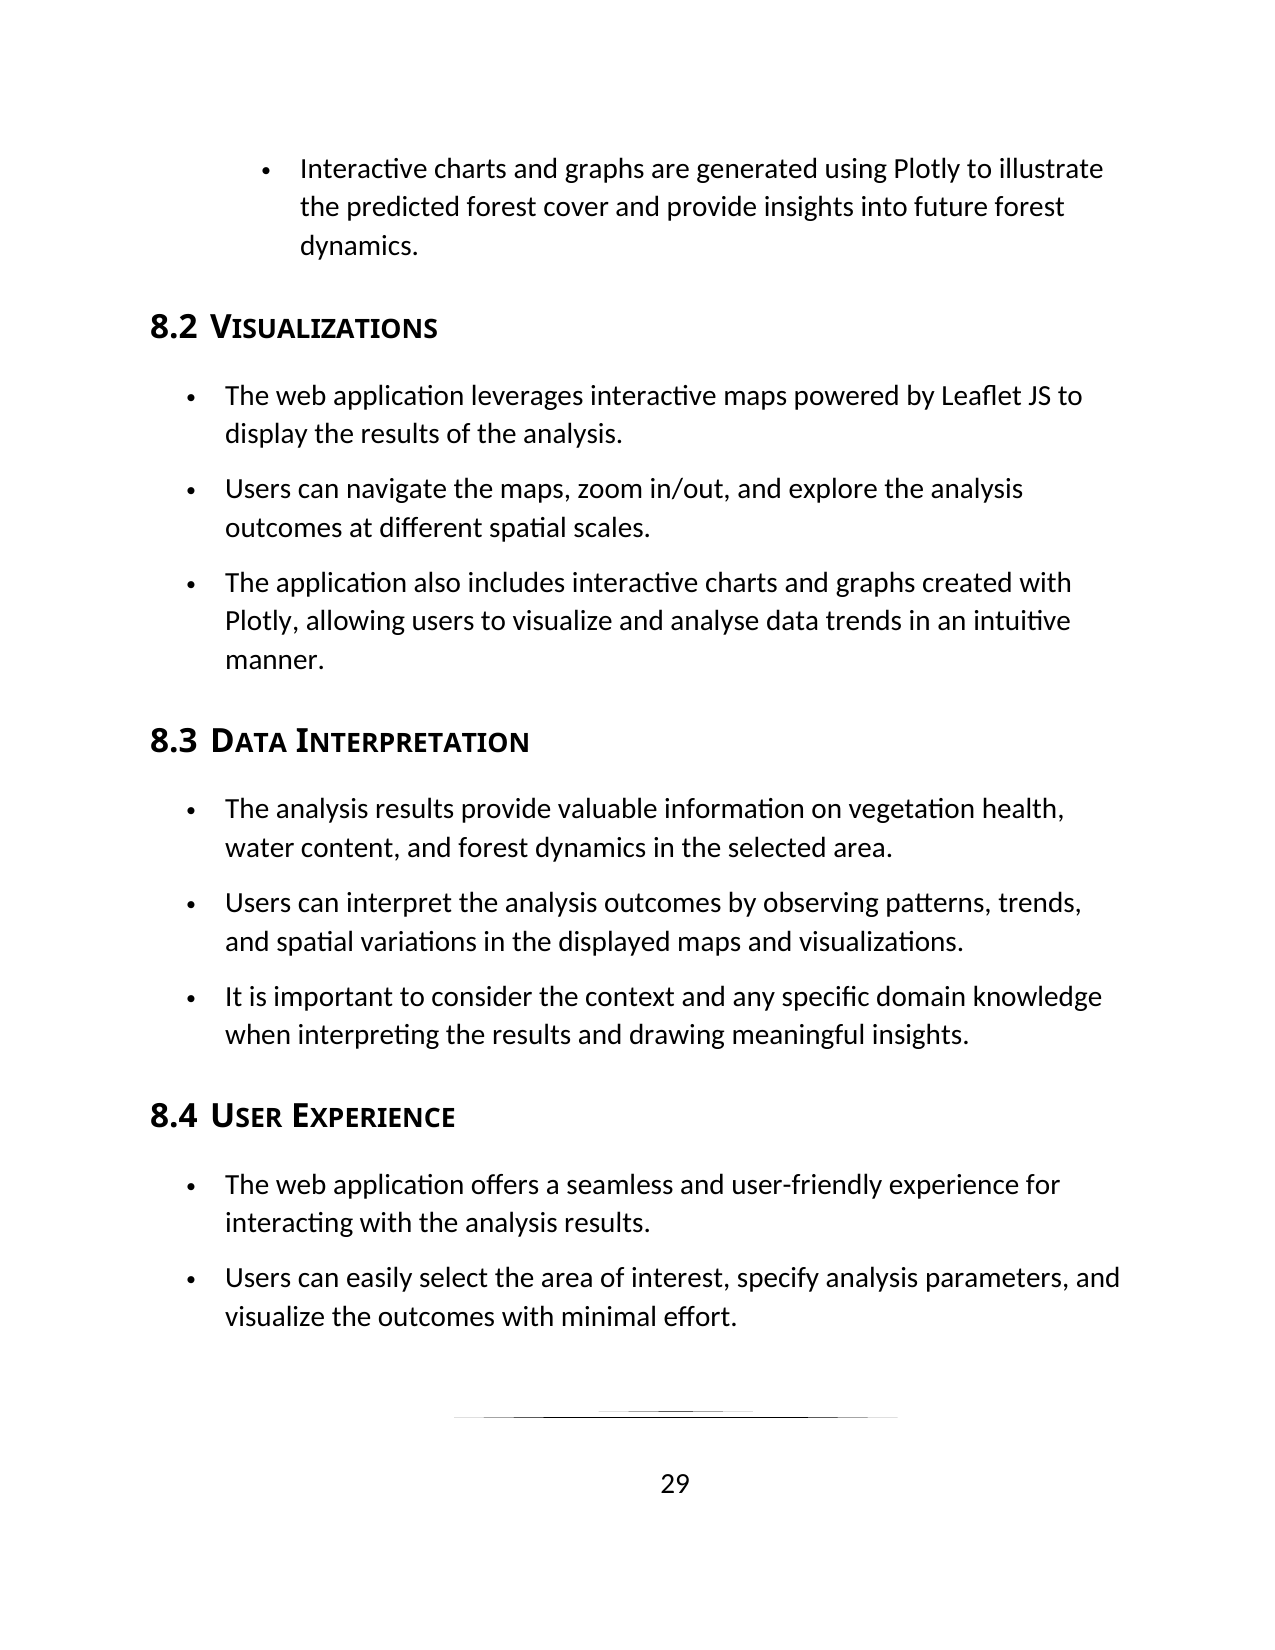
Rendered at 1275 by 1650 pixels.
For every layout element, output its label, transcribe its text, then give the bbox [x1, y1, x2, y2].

list Users can interpret the analysis outcomes by observing patterns, trends, and spatial variations in the displayed maps and visualizations. [187, 884, 1125, 958]
subtitle Visualizations [150, 303, 1125, 348]
list Users can easily select the area of interest, specify analysis parameters, and visualize the outcomes with minimal effort. [187, 1259, 1125, 1334]
list The analysis results provide valuable information on vegetation health, water content, and forest dynamics in the selected area. [187, 791, 1125, 865]
list The web application leverages interactive maps powered by Leaflet JS to display the results of the analysis. [187, 377, 1125, 451]
list Users can navigate the maps, zoom in/out, and explore the analysis outcomes at different spatial scales. [187, 470, 1125, 544]
list It is important to consider the context and any specific domain knowledge when interpreting the results and drawing meaningful insights. [187, 978, 1125, 1052]
list Interactive charts and graphs are generated using Plotly to illustrate the predicted forest cover and provide insights into future forest dynamics. [262, 150, 1125, 262]
subtitle User Experience [150, 1092, 1125, 1137]
list The application also includes interactive charts and graphs created with Plotly, allowing users to visualize and analyse data trends in an intuitive manner. [187, 564, 1125, 676]
subtitle Data Interpretation [150, 717, 1125, 762]
list The web application offers a seamless and user-friendly experience for interacting with the analysis results. [187, 1166, 1125, 1240]
